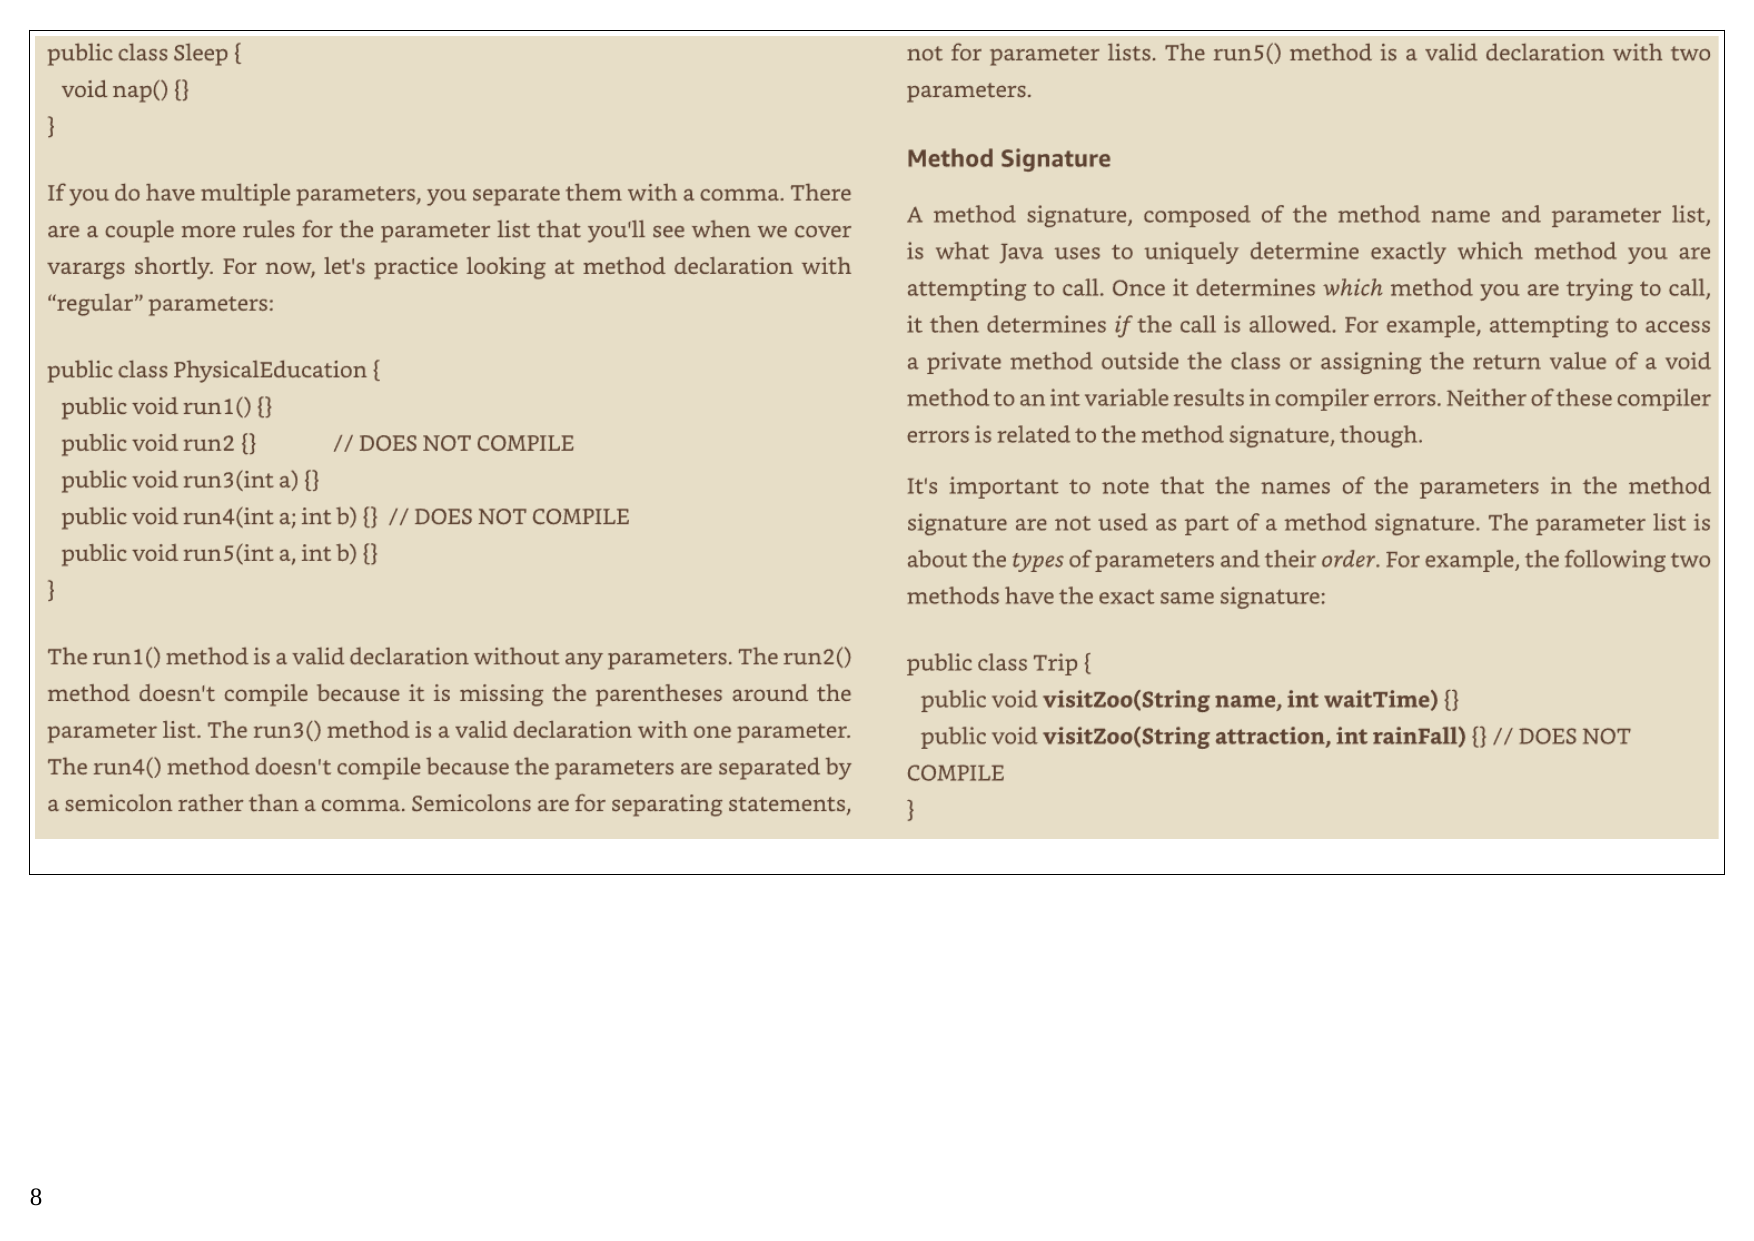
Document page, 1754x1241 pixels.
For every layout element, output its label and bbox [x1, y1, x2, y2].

picture [35, 36, 1719, 839]
table_cell [30, 31, 1724, 873]
